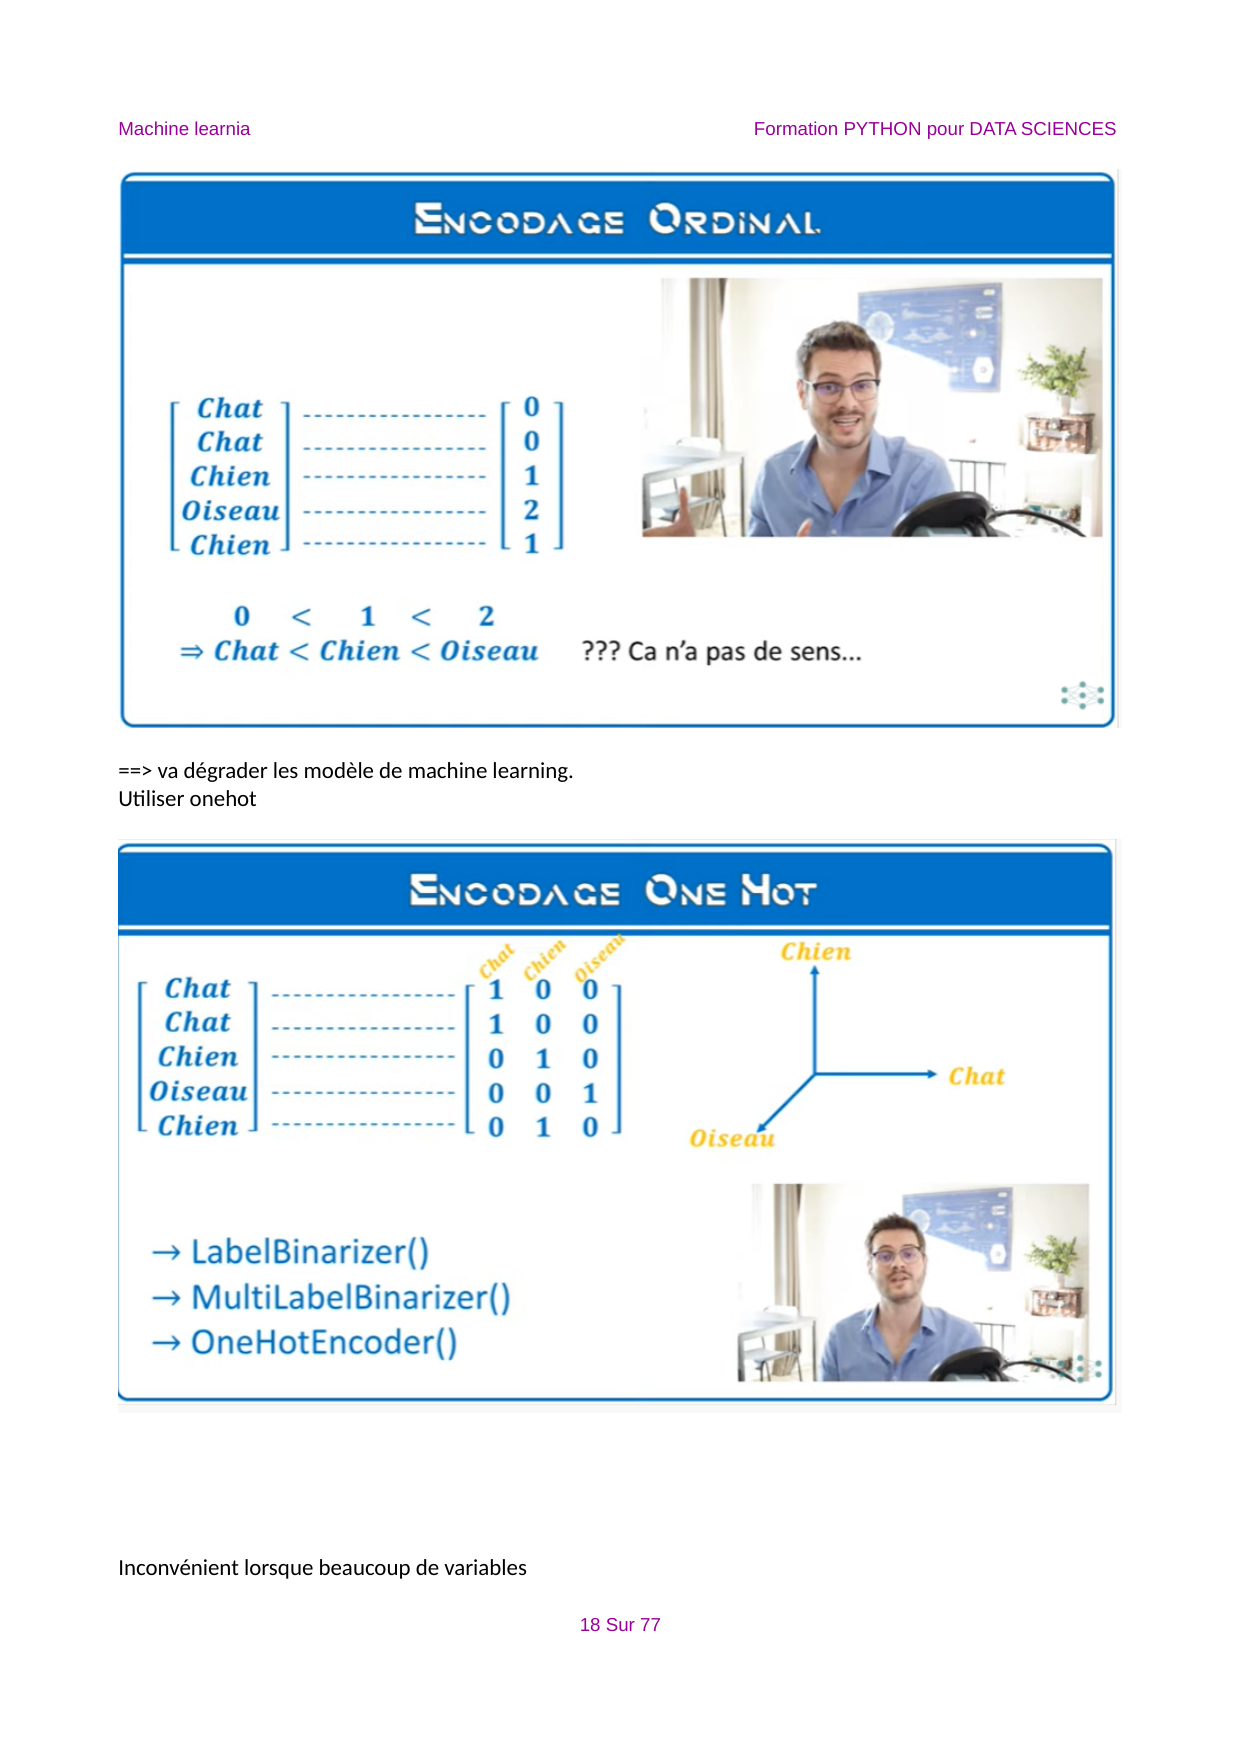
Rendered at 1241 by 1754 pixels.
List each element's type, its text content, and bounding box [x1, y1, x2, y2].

picture [118, 839, 1122, 1413]
text Utiliser onehot [118, 784, 1122, 812]
text Inconvénient lorsque beaucoup de variables [118, 1553, 1122, 1581]
text ==> va dégrader les modèle de machine learning. [118, 756, 1122, 784]
picture [118, 169, 1122, 728]
